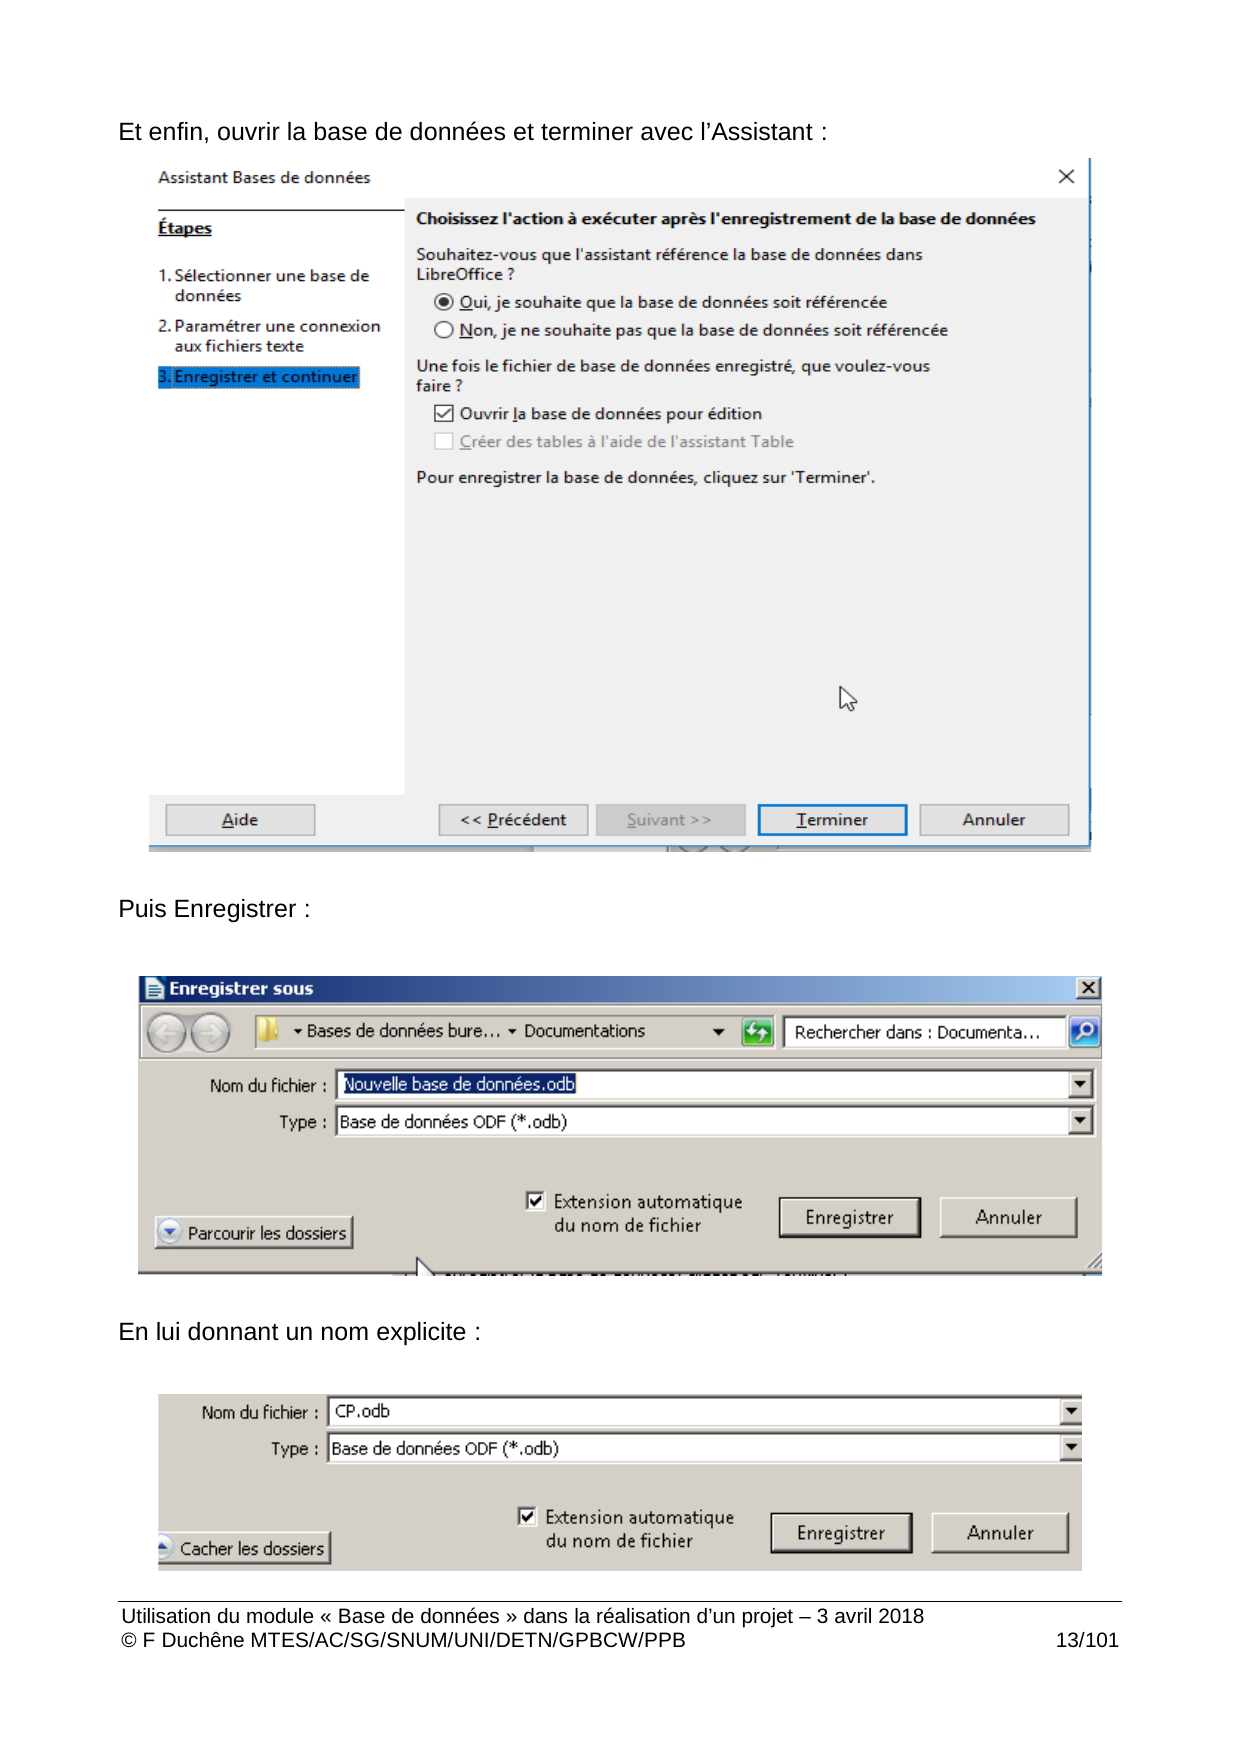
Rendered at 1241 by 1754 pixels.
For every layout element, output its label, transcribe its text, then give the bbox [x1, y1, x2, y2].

picture [148, 158, 1092, 852]
text En lui donnant un nom explicite : [118, 1317, 1122, 1346]
picture [138, 976, 1103, 1276]
picture [158, 1394, 1082, 1571]
text Puis Enregistrer : [118, 893, 1122, 923]
text Et enfin, ouvrir la base de données et terminer avec l’Assistant : [118, 117, 1122, 146]
